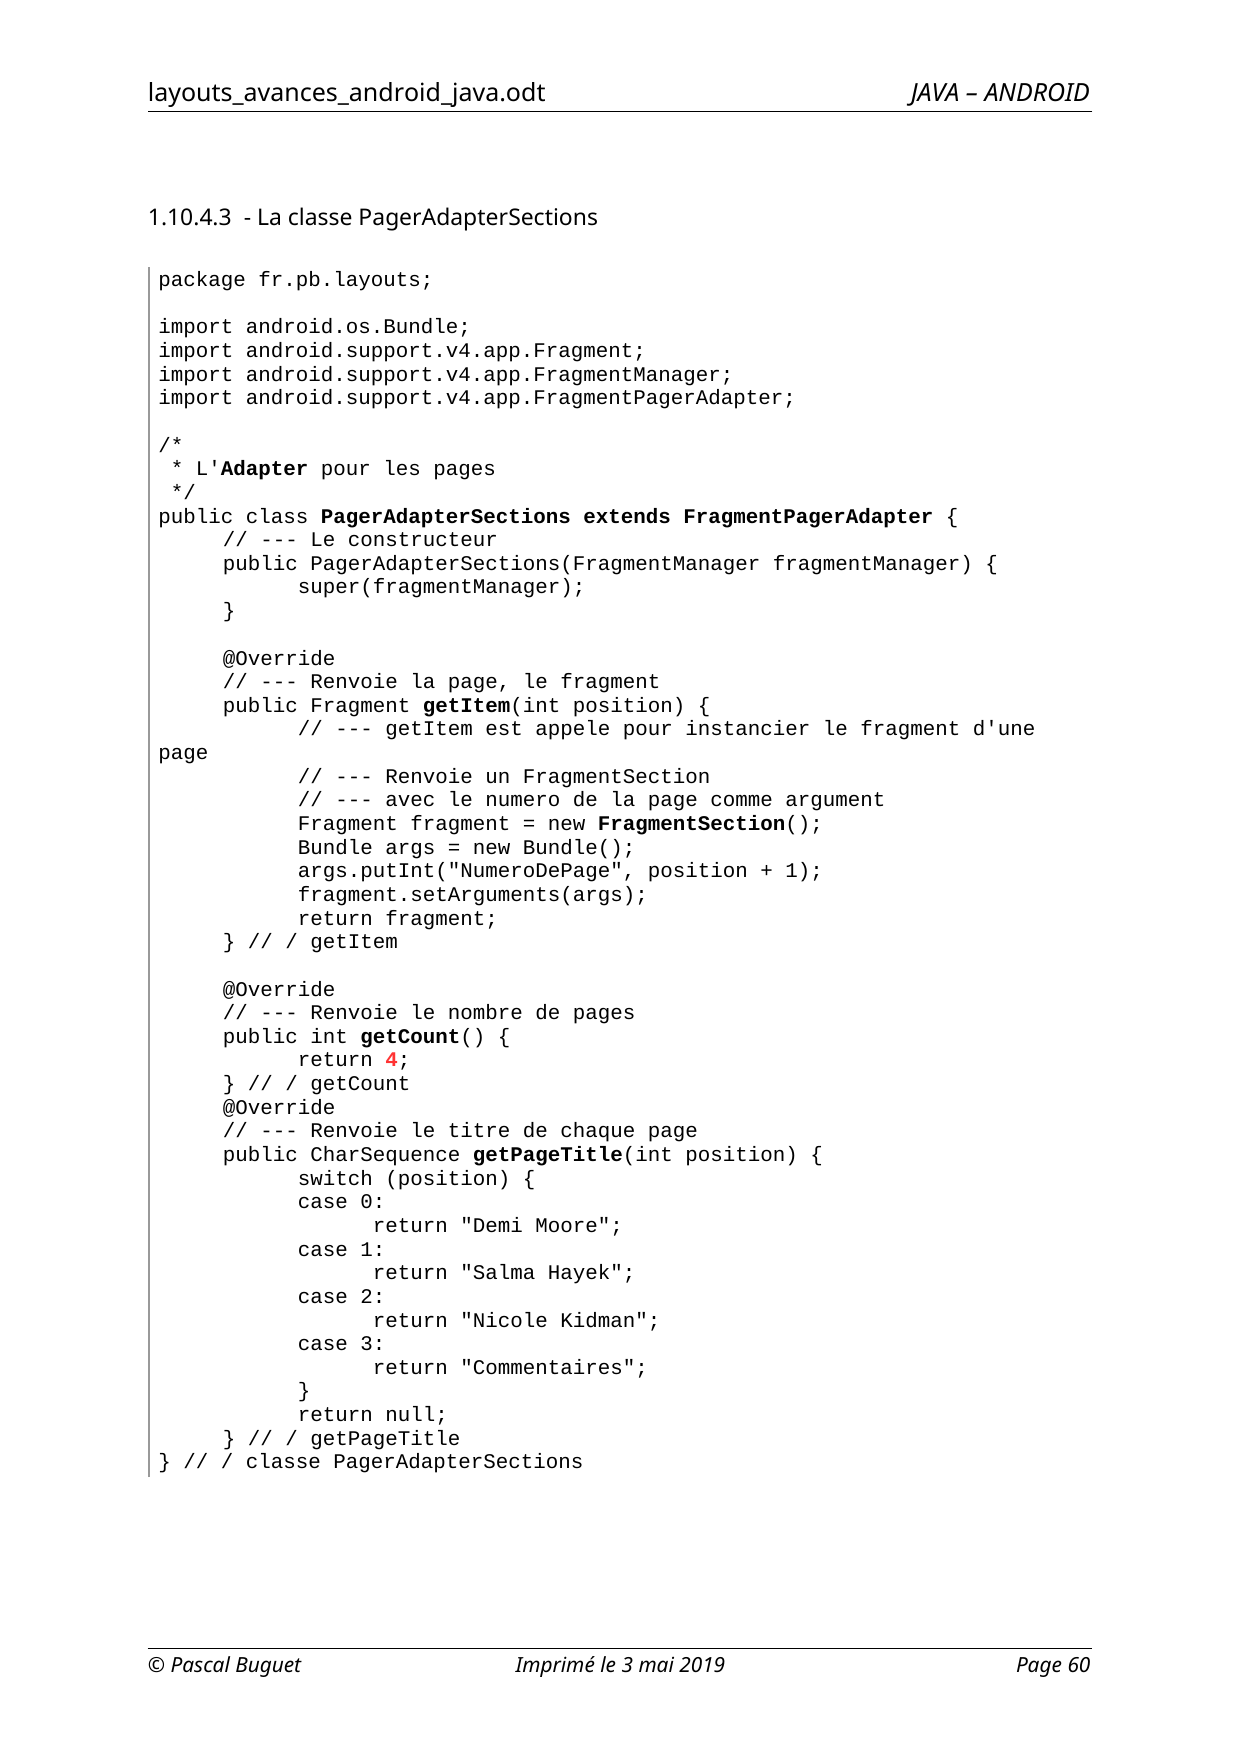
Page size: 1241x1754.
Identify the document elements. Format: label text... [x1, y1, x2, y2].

text @Override [150, 647, 1092, 671]
text /* [150, 435, 1092, 458]
text } // / getPageTitle [150, 1428, 1092, 1451]
text case 1: [150, 1239, 1092, 1262]
text // --- Renvoie le nombre de pages [150, 1002, 1092, 1026]
text import android.os.Bundle; [150, 316, 1092, 340]
text */ [150, 482, 1092, 506]
text // --- getItem est appele pour instancier le fragment d'une page [150, 718, 1092, 766]
text // --- Renvoie un FragmentSection [150, 766, 1092, 789]
text Fragment fragment = new FragmentSection(); [150, 813, 1092, 837]
text return 4; [150, 1049, 1092, 1073]
text super(fragmentManager); [150, 577, 1092, 600]
text } // / getItem [150, 931, 1092, 955]
text public Fragment getItem(int position) { [150, 695, 1092, 718]
text args.putInt("NumeroDePage", position + 1); [150, 860, 1092, 884]
text import android.support.v4.app.FragmentPagerAdapter; [150, 387, 1092, 411]
text case 0: [150, 1191, 1092, 1215]
text Bundle args = new Bundle(); [150, 837, 1092, 860]
text return "Salma Hayek"; [150, 1262, 1092, 1286]
subtitle - La classe PagerAdapterSections [148, 201, 1092, 232]
text // --- avec le numero de la page comme argument [150, 789, 1092, 813]
text public PagerAdapterSections(FragmentManager fragmentManager) { [150, 553, 1092, 577]
text return null; [150, 1404, 1092, 1428]
text import android.support.v4.app.Fragment; [150, 340, 1092, 364]
text case 2: [150, 1286, 1092, 1309]
text @Override [150, 1097, 1092, 1120]
text // --- Le constructeur [150, 529, 1092, 553]
text } // / classe PagerAdapterSections [150, 1451, 1092, 1477]
text public int getCount() { [150, 1026, 1092, 1049]
text return "Demi Moore"; [150, 1215, 1092, 1239]
text case 3: [150, 1333, 1092, 1357]
text return "Commentaires"; [150, 1357, 1092, 1381]
text // --- Renvoie le titre de chaque page [150, 1120, 1092, 1144]
text @Override [150, 978, 1092, 1002]
text * L'Adapter pour les pages [150, 458, 1092, 482]
text import android.support.v4.app.FragmentManager; [150, 364, 1092, 387]
text fragment.setArguments(args); [150, 884, 1092, 908]
text package fr.pb.layouts; [150, 267, 1092, 293]
text switch (position) { [150, 1168, 1092, 1191]
text return fragment; [150, 908, 1092, 931]
text return "Nicole Kidman"; [150, 1309, 1092, 1333]
text } // / getCount [150, 1073, 1092, 1097]
text public CharSequence getPageTitle(int position) { [150, 1144, 1092, 1168]
text } [150, 1381, 1092, 1404]
text } [150, 600, 1092, 624]
text // --- Renvoie la page, le fragment [150, 671, 1092, 695]
text public class PagerAdapterSections extends FragmentPagerAdapter { [150, 506, 1092, 529]
